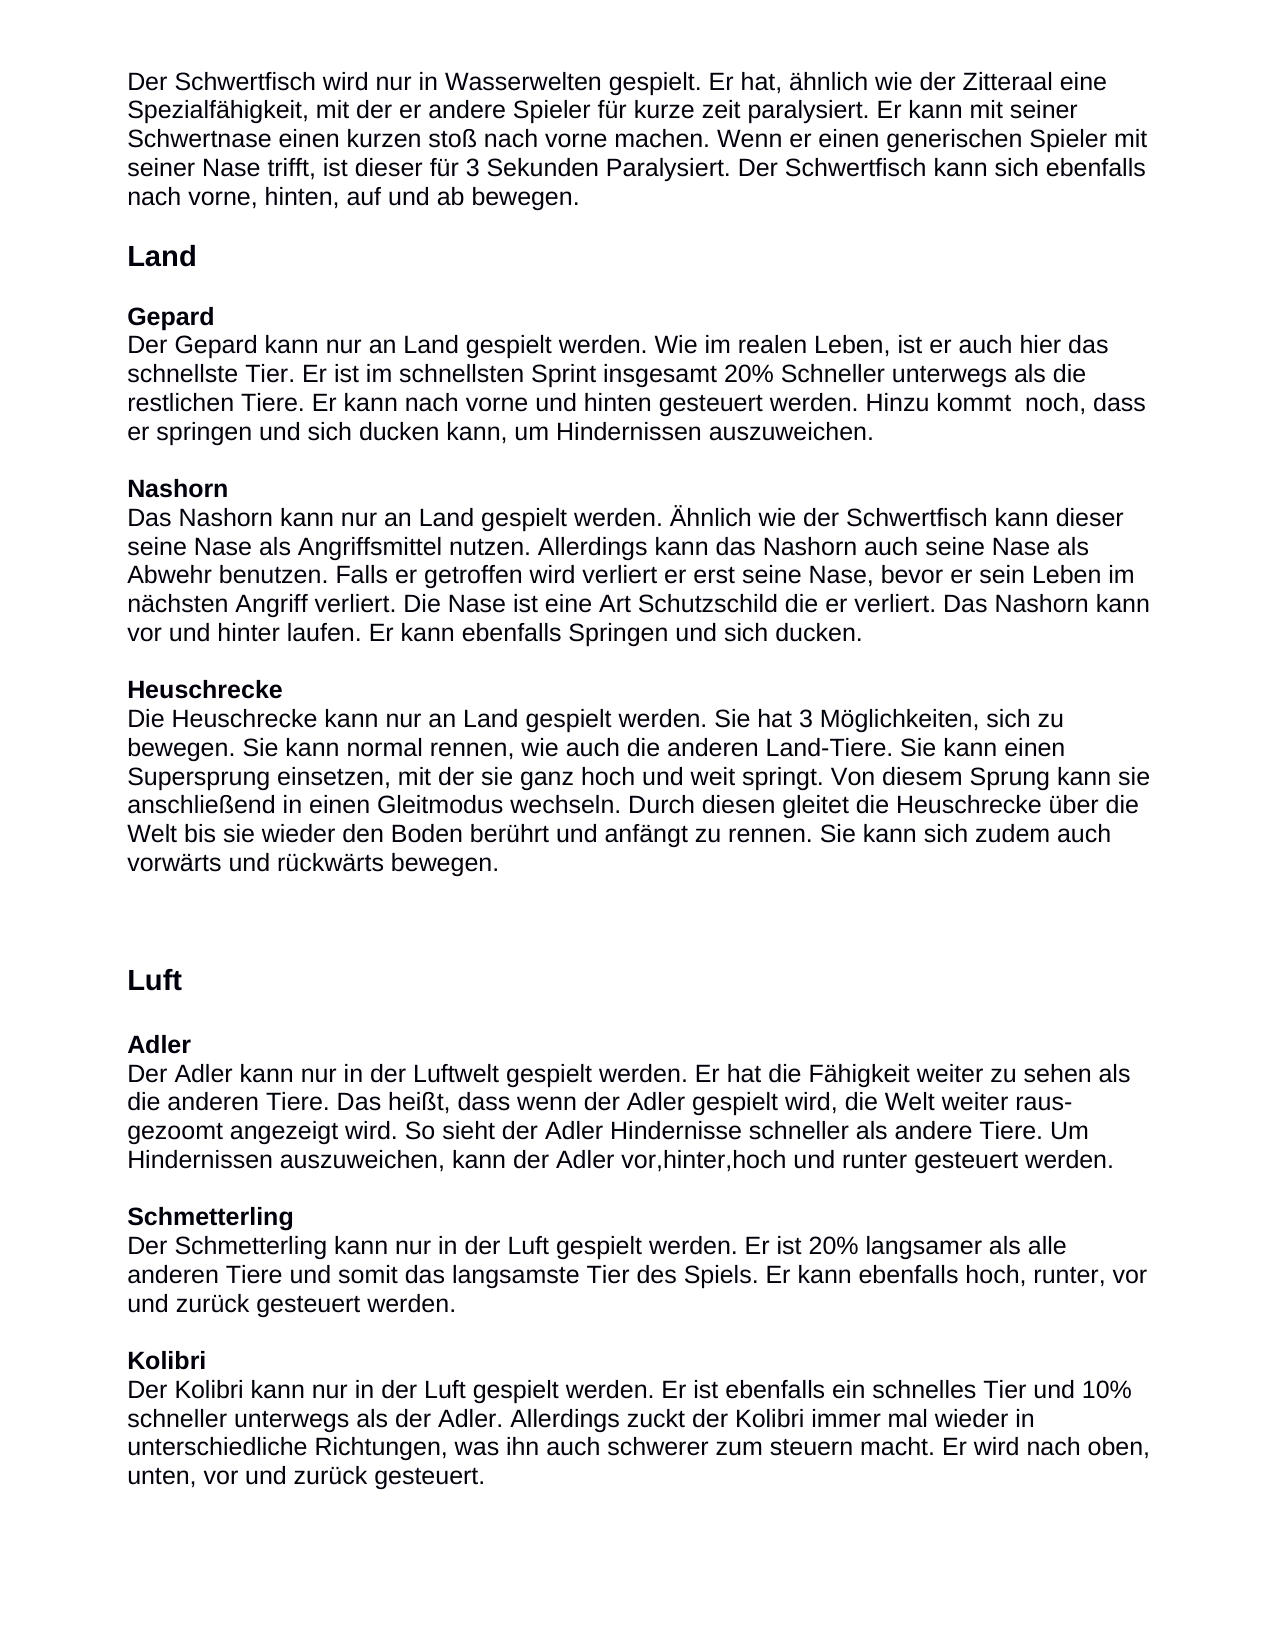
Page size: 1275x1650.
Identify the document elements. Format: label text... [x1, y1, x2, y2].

text Nashorn [127, 474, 1152, 503]
text Adler [127, 1030, 1152, 1058]
text Schmetterling [127, 1202, 1152, 1231]
text Der Gepard kann nur an Land gespielt werden. Wie im realen Leben, ist er auch hier das schnellste Tier. Er ist im schnellsten Sprint insgesamt 20% Schneller unterwegs als die restlichen Tiere. Er kann nach vorne und hinten gesteuert werden. Hinzu kommt noch, dass er springen und sich ducken kann, um Hindernissen auszuweichen. [127, 330, 1152, 445]
text Luft [127, 963, 1152, 996]
text Der Kolibri kann nur in der Luft gespielt werden. Er ist ebenfalls ein schnelles Tier und 10% schneller unterwegs als der Adler. Allerdings zuckt der Kolibri immer mal wieder in unterschiedliche Richtungen, was ihn auch schwerer zum steuern macht. Er wird nach oben, unten, vor und zurück gesteuert. [127, 1375, 1152, 1490]
text Das Nashorn kann nur an Land gespielt werden. Ähnlich wie der Schwertfisch kann dieser seine Nase als Angriffsmittel nutzen. Allerdings kann das Nashorn auch seine Nase als Abwehr benutzen. Falls er getroffen wird verliert er erst seine Nase, bevor er sein Leben im nächsten Angriff verliert. Die Nase ist eine Art Schutzschild die er verliert. Das Nashorn kann vor und hinter laufen. Er kann ebenfalls Springen und sich ducken. [127, 503, 1152, 646]
text Heuschrecke [127, 675, 1152, 704]
text Der Adler kann nur in der Luftwelt gespielt werden. Er hat die Fähigkeit weiter zu sehen als die anderen Tiere. Das heißt, dass wenn der Adler gespielt wird, die Welt weiter raus-gezoomt angezeigt wird. So sieht der Adler Hindernisse schneller als andere Tiere. Um Hindernissen auszuweichen, kann der Adler vor,hinter,hoch und runter gesteuert werden. [127, 1058, 1152, 1173]
text Kolibri [127, 1346, 1152, 1375]
text Land [127, 239, 1152, 273]
text Der Schwertfisch wird nur in Wasserwelten gespielt. Er hat, ähnlich wie der Zitteraal eine Spezialfähigkeit, mit der er andere Spieler für kurze zeit paralysiert. Er kann mit seiner Schwertnase einen kurzen stoß nach vorne machen. Wenn er einen generischen Spieler mit seiner Nase trifft, ist dieser für 3 Sekunden Paralysiert. Der Schwertfisch kann sich ebenfalls nach vorne, hinten, auf und ab bewegen. [127, 67, 1152, 210]
text Gepard [127, 301, 1152, 330]
text Der Schmetterling kann nur in der Luft gespielt werden. Er ist 20% langsamer als alle anderen Tiere und somit das langsamste Tier des Spiels. Er kann ebenfalls hoch, runter, vor und zurück gesteuert werden. [127, 1231, 1152, 1317]
text Die Heuschrecke kann nur an Land gespielt werden. Sie hat 3 Möglichkeiten, sich zu bewegen. Sie kann normal rennen, wie auch die anderen Land-Tiere. Sie kann einen Supersprung einsetzen, mit der sie ganz hoch und weit springt. Von diesem Sprung kann sie anschließend in einen Gleitmodus wechseln. Durch diesen gleitet die Heuschrecke über die Welt bis sie wieder den Boden berührt und anfängt zu rennen. Sie kann sich zudem auch vorwärts und rückwärts bewegen. [127, 704, 1152, 876]
